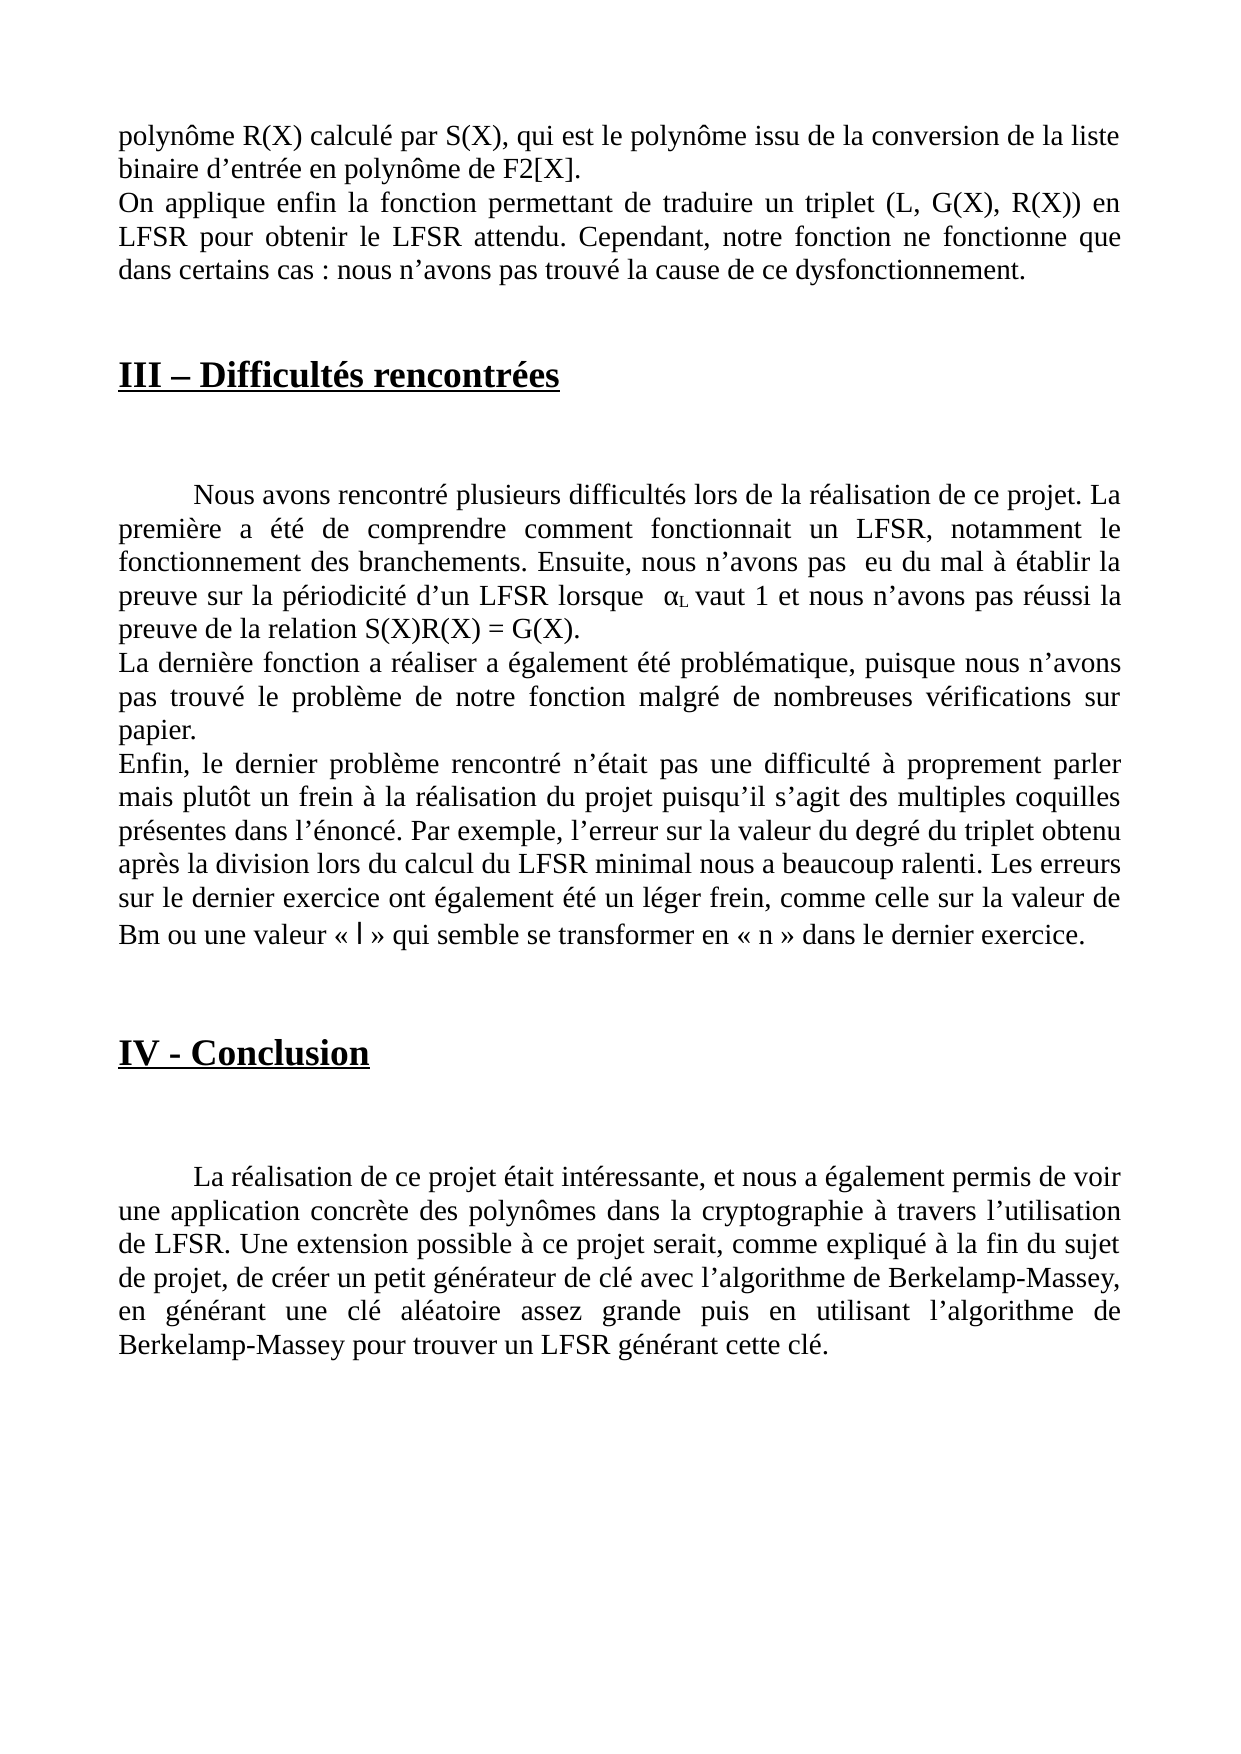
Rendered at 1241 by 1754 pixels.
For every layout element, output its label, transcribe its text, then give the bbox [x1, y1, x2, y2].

text On applique enfin la fonction permettant de traduire un triplet (L, G(X), R(X)) en LFSR pour obtenir le LFSR attendu. Cependant, notre fonction ne fonctionne que dans certains cas : nous n’avons pas trouvé la cause de ce dysfonctionnement. [118, 185, 1122, 286]
text IV - Conclusion [118, 1030, 1122, 1073]
text Enfin, le dernier problème rencontré n’était pas une difficulté à proprement parler mais plutôt un frein à la réalisation du projet puisqu’il s’agit des multiples coquilles présentes dans l’énoncé. Par exemple, l’erreur sur la valeur du degré du triplet obtenu après la division lors du calcul du LFSR minimal nous a beaucoup ralenti. Les erreurs sur le dernier exercice ont également été un léger frein, comme celle sur la valeur de Bm ou une valeur « l » qui semble se transformer en « n » dans le dernier exercice. [118, 746, 1122, 953]
text polynôme R(X) calculé par S(X), qui est le polynôme issu de la conversion de la liste binaire d’entrée en polynôme de F2[X]. [118, 118, 1122, 185]
text III – Difficultés rencontrées [118, 353, 1122, 396]
text La réalisation de ce projet était intéressante, et nous a également permis de voir une application concrète des polynômes dans la cryptographie à travers l’utilisation de LFSR. Une extension possible à ce projet serait, comme expliqué à la fin du sujet de projet, de créer un petit générateur de clé avec l’algorithme de Berkelamp-Massey, en générant une clé aléatoire assez grande puis en utilisant l’algorithme de Berkelamp-Massey pour trouver un LFSR générant cette clé. [118, 1159, 1122, 1361]
text La dernière fonction a réaliser a également été problématique, puisque nous n’avons pas trouvé le problème de notre fonction malgré de nombreuses vérifications sur papier. [118, 645, 1122, 746]
text Nous avons rencontré plusieurs difficultés lors de la réalisation de ce projet. La première a été de comprendre comment fonctionnait un LFSR, notamment le fonctionnement des branchements. Ensuite, nous n’avons pas eu du mal à établir la preuve sur la périodicité d’un LFSR lorsque αL vaut 1 et nous n’avons pas réussi la preuve de la relation S(X)R(X) = G(X). [118, 477, 1122, 645]
